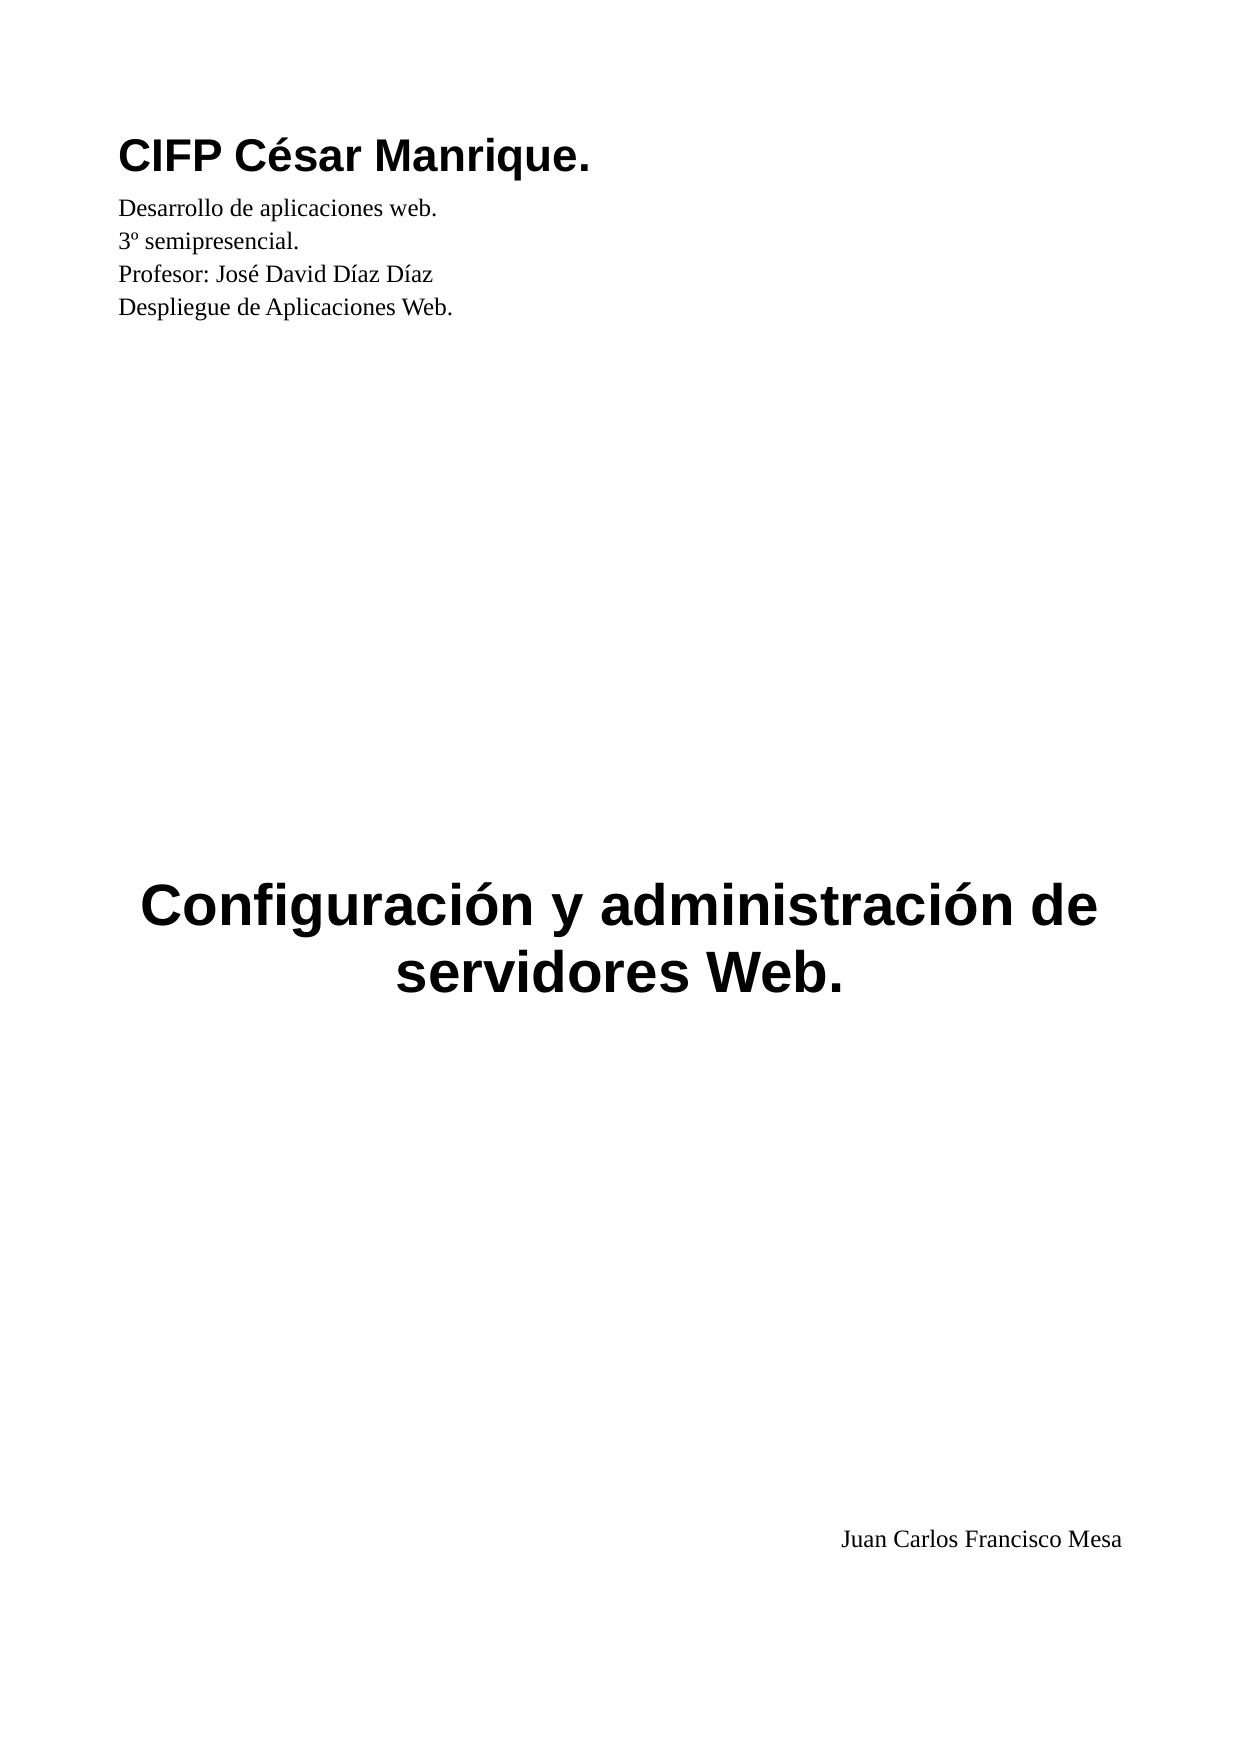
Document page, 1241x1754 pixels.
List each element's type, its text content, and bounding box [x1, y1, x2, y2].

title Configuración y administración de servidores Web. [118, 870, 1122, 1004]
text Desarrollo de aplicaciones web. [118, 193, 1122, 222]
text Profesor: José David Díaz Díaz [118, 259, 1122, 288]
text 3º semipresencial. [118, 226, 1122, 255]
text Juan Carlos Francisco Mesa [118, 1524, 1122, 1553]
text Despliegue de Aplicaciones Web. [118, 292, 1122, 321]
title CIFP César Manrique. [118, 128, 1122, 181]
